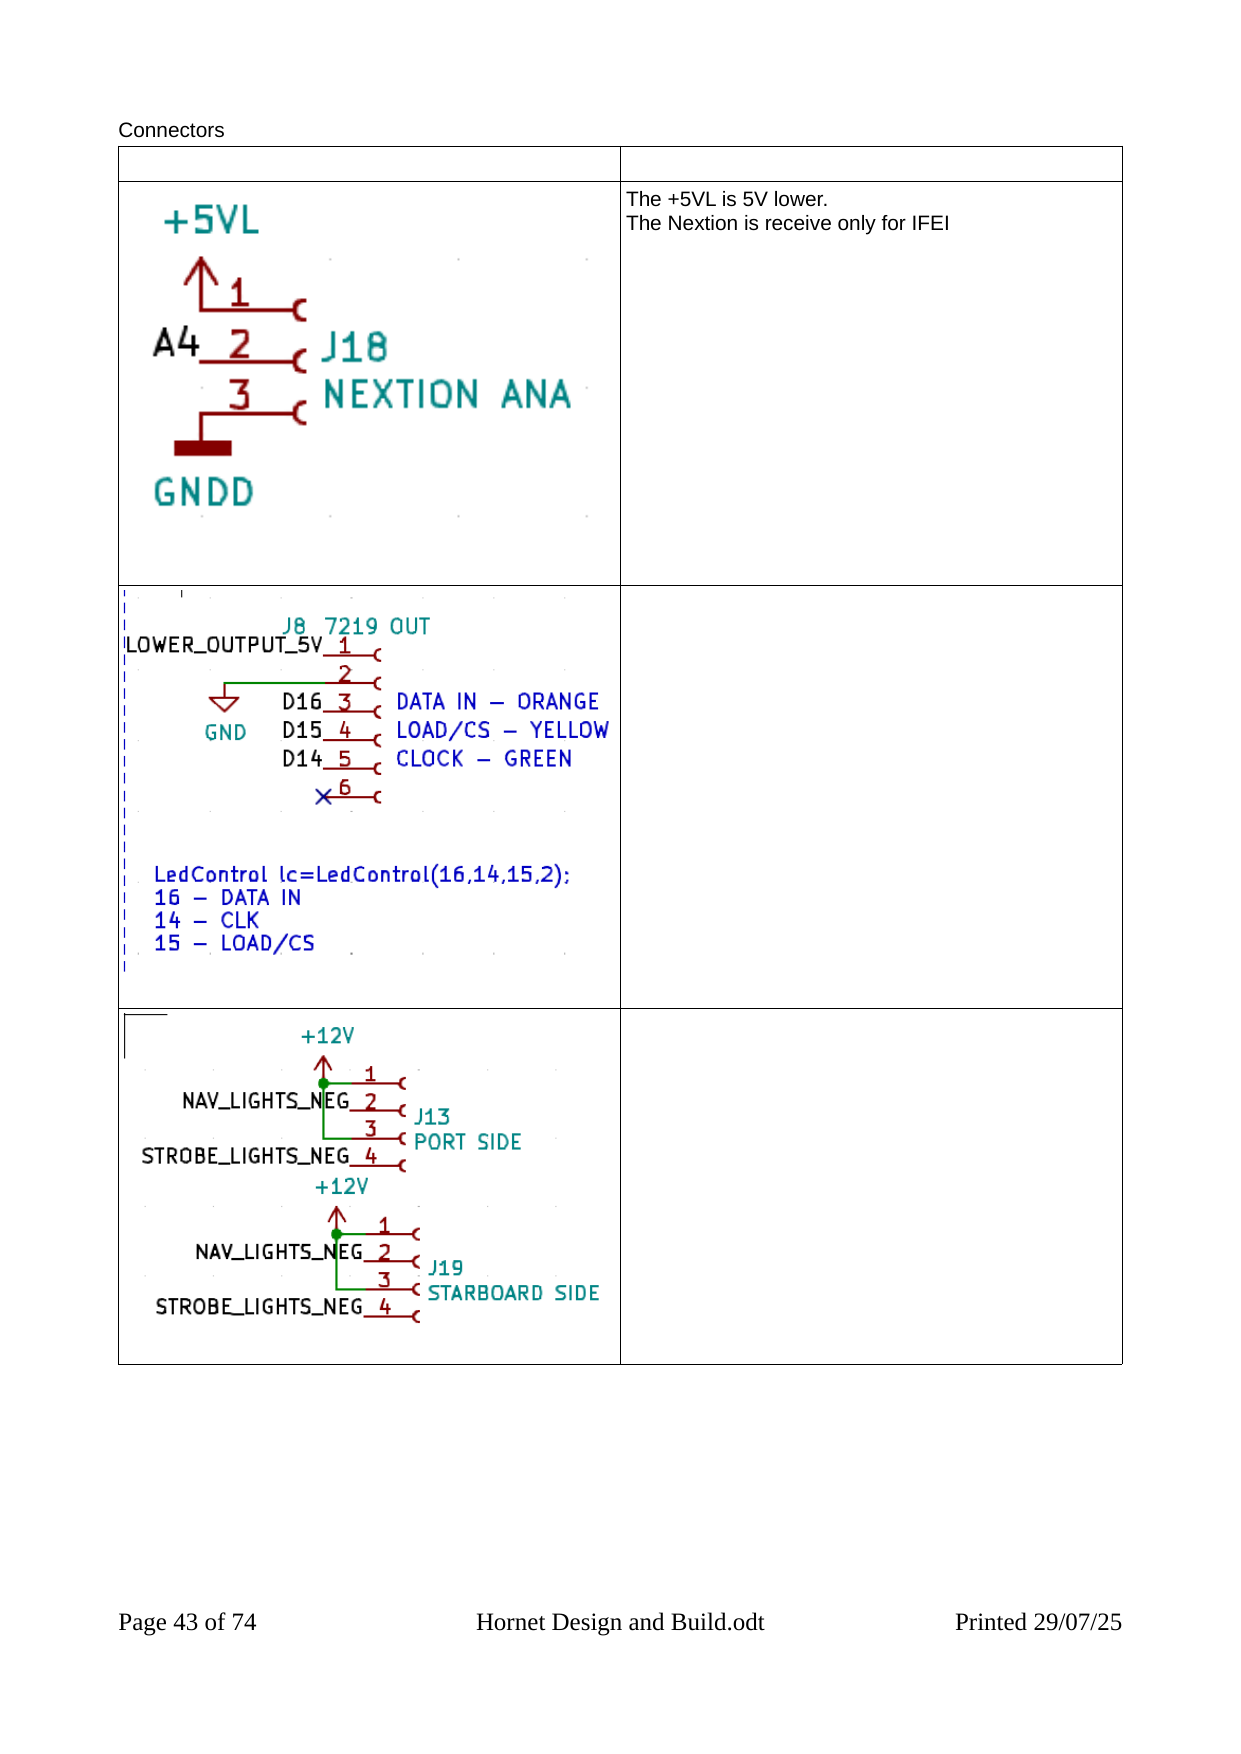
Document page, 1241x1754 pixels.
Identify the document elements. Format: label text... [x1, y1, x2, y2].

table_header [621, 147, 1122, 181]
table_cell [119, 1009, 620, 1364]
picture [123, 187, 615, 556]
table_cell The +5VL is 5V lower. The Nextion is receive only for IFEI [621, 182, 1122, 585]
table_cell [119, 586, 620, 1008]
table_cell [621, 1009, 1122, 1364]
table_cell [119, 182, 620, 585]
text Connectors [118, 118, 1122, 142]
picture [123, 590, 615, 978]
picture [123, 1013, 615, 1335]
table_header [119, 147, 620, 181]
table_cell [621, 586, 1122, 1008]
